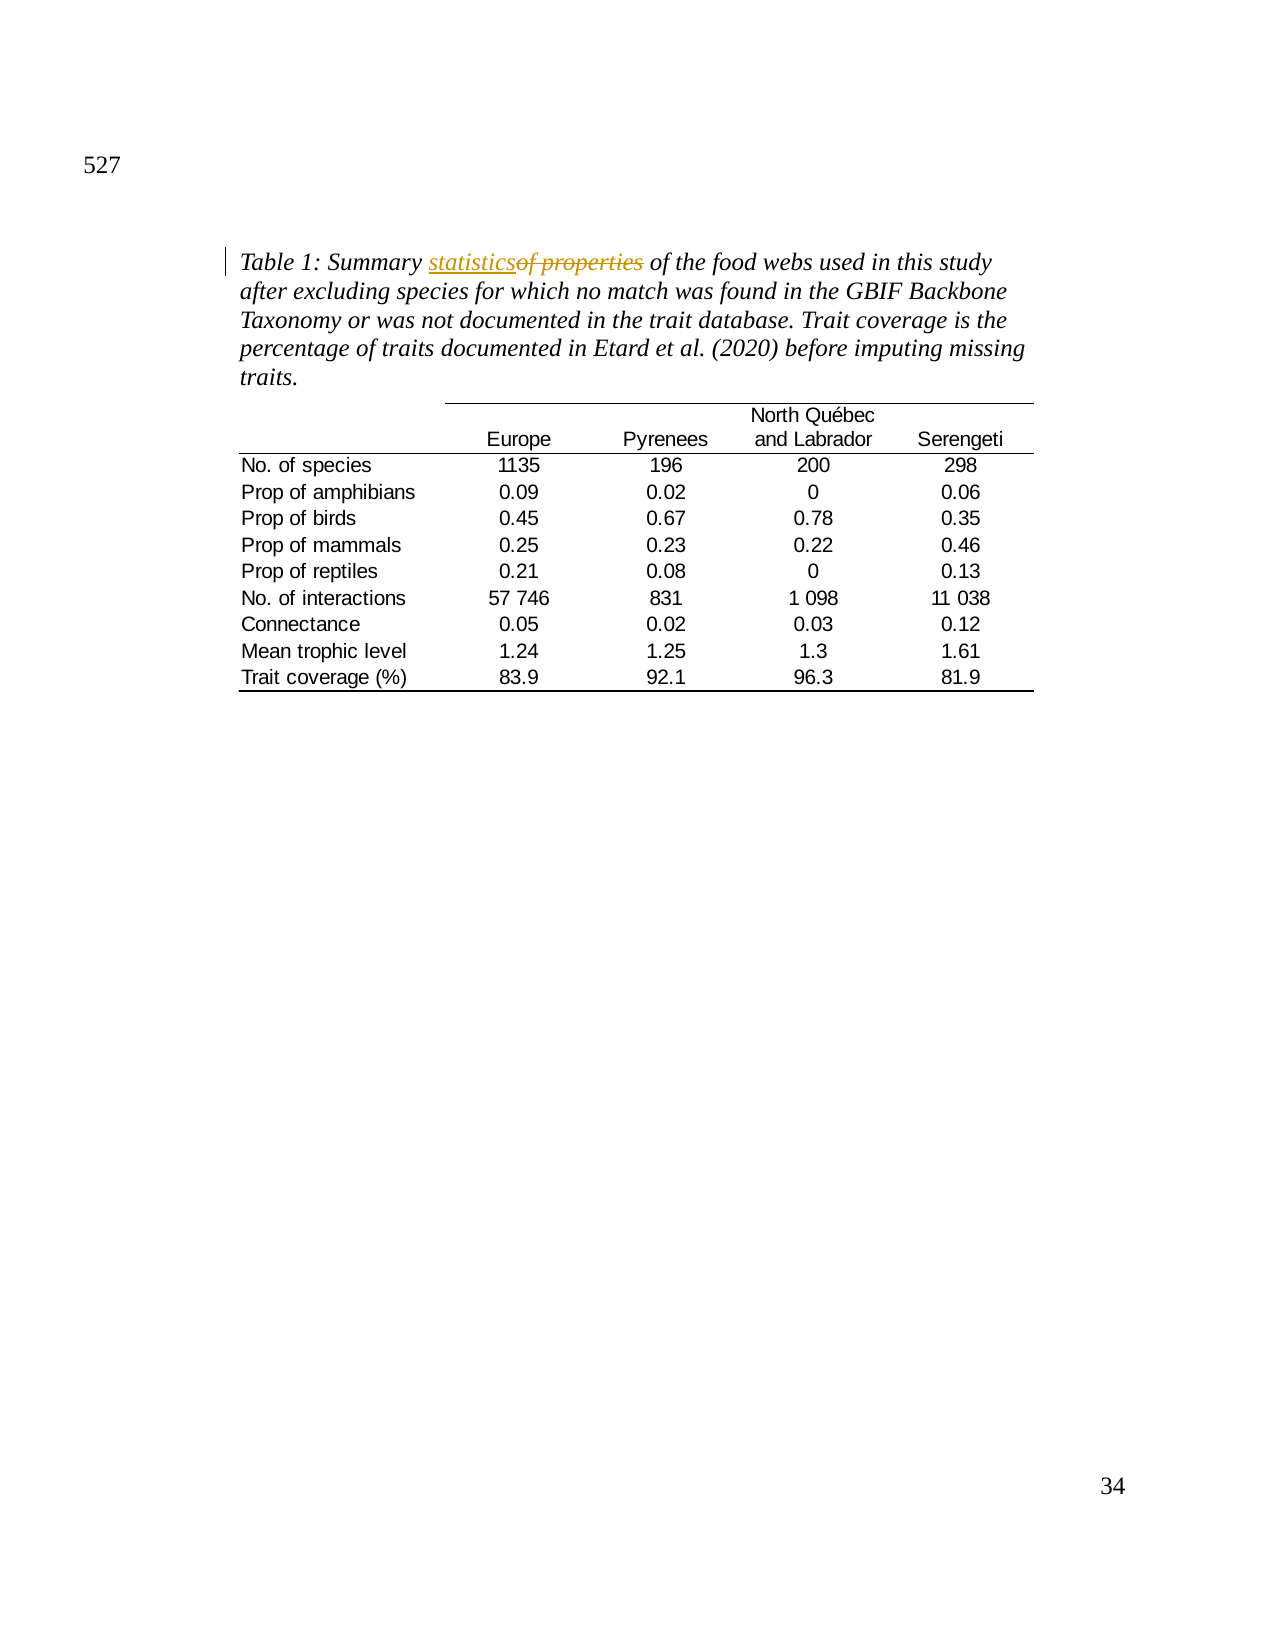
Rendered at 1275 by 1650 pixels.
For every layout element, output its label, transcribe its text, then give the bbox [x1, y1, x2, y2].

text Table 1: Summary statistics of the food webs used in this study after excluding species for which no match was found in the GBIF Backbone Taxonomy or was not documented in the trait database. Trait coverage is the percentage of traits documented in Etard et al. (2020) before imputing missing traits. [239, 247, 1036, 391]
